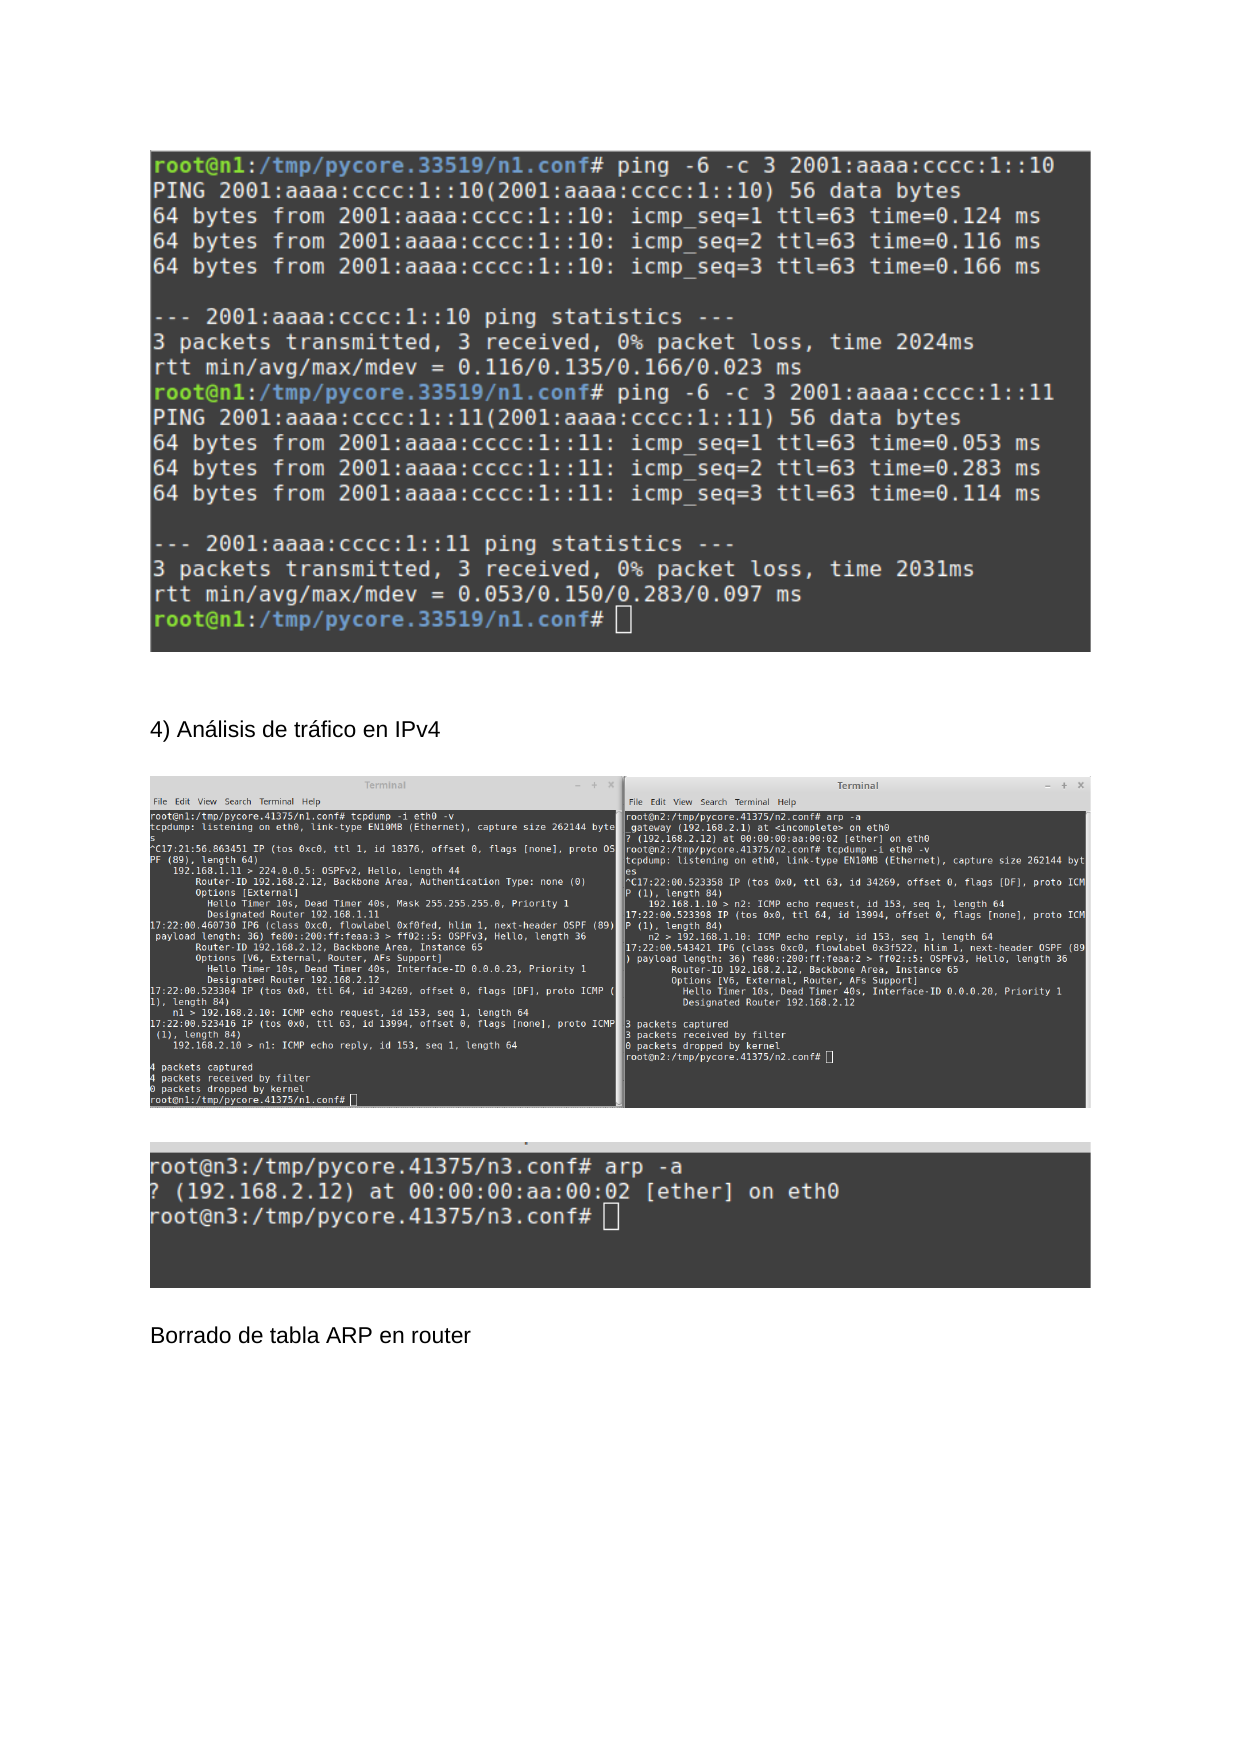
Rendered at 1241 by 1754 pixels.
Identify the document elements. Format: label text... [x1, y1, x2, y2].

picture [150, 776, 1091, 1108]
text 4) Análisis de tráfico en IPv4 [150, 716, 1090, 743]
picture [150, 150, 1091, 652]
text Borrado de tabla ARP en router [150, 1322, 1090, 1348]
picture [150, 1142, 1091, 1288]
